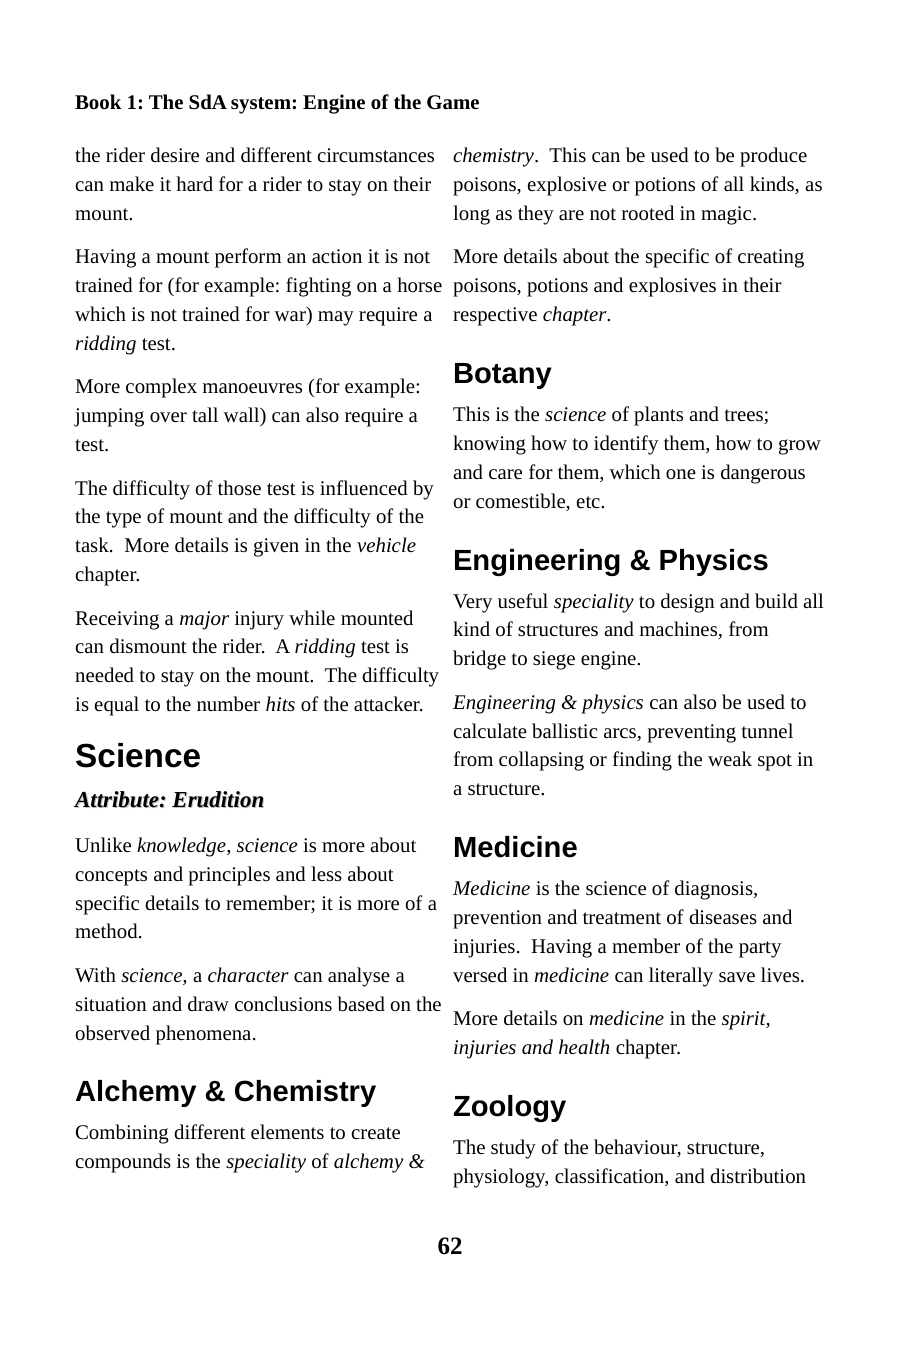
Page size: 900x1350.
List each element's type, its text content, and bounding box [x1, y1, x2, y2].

text chemistry. This can be used to be produce poisons, explosive or potions of all kinds, as long as they are not rooted in magic. [453, 143, 825, 225]
text Unlike knowledge, science is more about concepts and principles and less about specific details to remember; it is more of a method. [75, 833, 447, 943]
text More complex manoeuvres (for example: jumping over tall wall) can also require a test. [75, 374, 447, 456]
text The difficulty of those test is influenced by the type of mount and the difficulty of the task. More details is given in the vehicle chapter. [75, 476, 447, 586]
text Attribute: Erudition [75, 787, 447, 813]
text More details on medicine in the spirit, injuries and health chapter. [453, 1006, 825, 1059]
text More details about the specific of creating poisons, potions and explosives in their respective chapter. [453, 244, 825, 326]
subtitle Botany [453, 356, 825, 389]
text Very useful speciality to design and build all kind of structures and machines, from bridge to siege engine. [453, 588, 825, 670]
text Combining different elements to create compounds is the speciality of alchemy & [75, 1120, 447, 1173]
text With science, a character can analyse a situation and draw conclusions based on the observed phenomena. [75, 963, 447, 1044]
text This is the science of plants and trees; knowing how to identify them, how to grow and care for them, which one is dangerous or comestible, etc. [453, 402, 825, 513]
subtitle Zoology [453, 1089, 825, 1122]
subtitle Medicine [453, 830, 825, 864]
text Medicine is the science of diagnosis, prevention and treatment of diseases and injuries. Having a member of the party versed in medicine can literally save lives. [453, 876, 825, 987]
subtitle Science [75, 736, 447, 774]
subtitle Alchemy & Chemistry [75, 1074, 447, 1108]
text Having a mount perform an action it is not trained for (for example: fighting on a horse which is not trained for war) may require a ridding test. [75, 244, 447, 355]
subtitle Engineering & Physics [453, 542, 825, 576]
text Receiving a major injury while mounted can dismount the rider. A ridding test is needed to stay on the mount. The difficulty is equal to the number hits of the attacker. [75, 606, 447, 716]
text The study of the behaviour, structure, physiology, classification, and distribution [453, 1135, 825, 1188]
text Engineering & physics can also be used to calculate ballistic arcs, preventing tunnel from collapsing or finding the weak spot in a structure. [453, 690, 825, 800]
text the rider desire and different circumstances can make it hard for a rider to stay on their mount. [75, 143, 447, 225]
